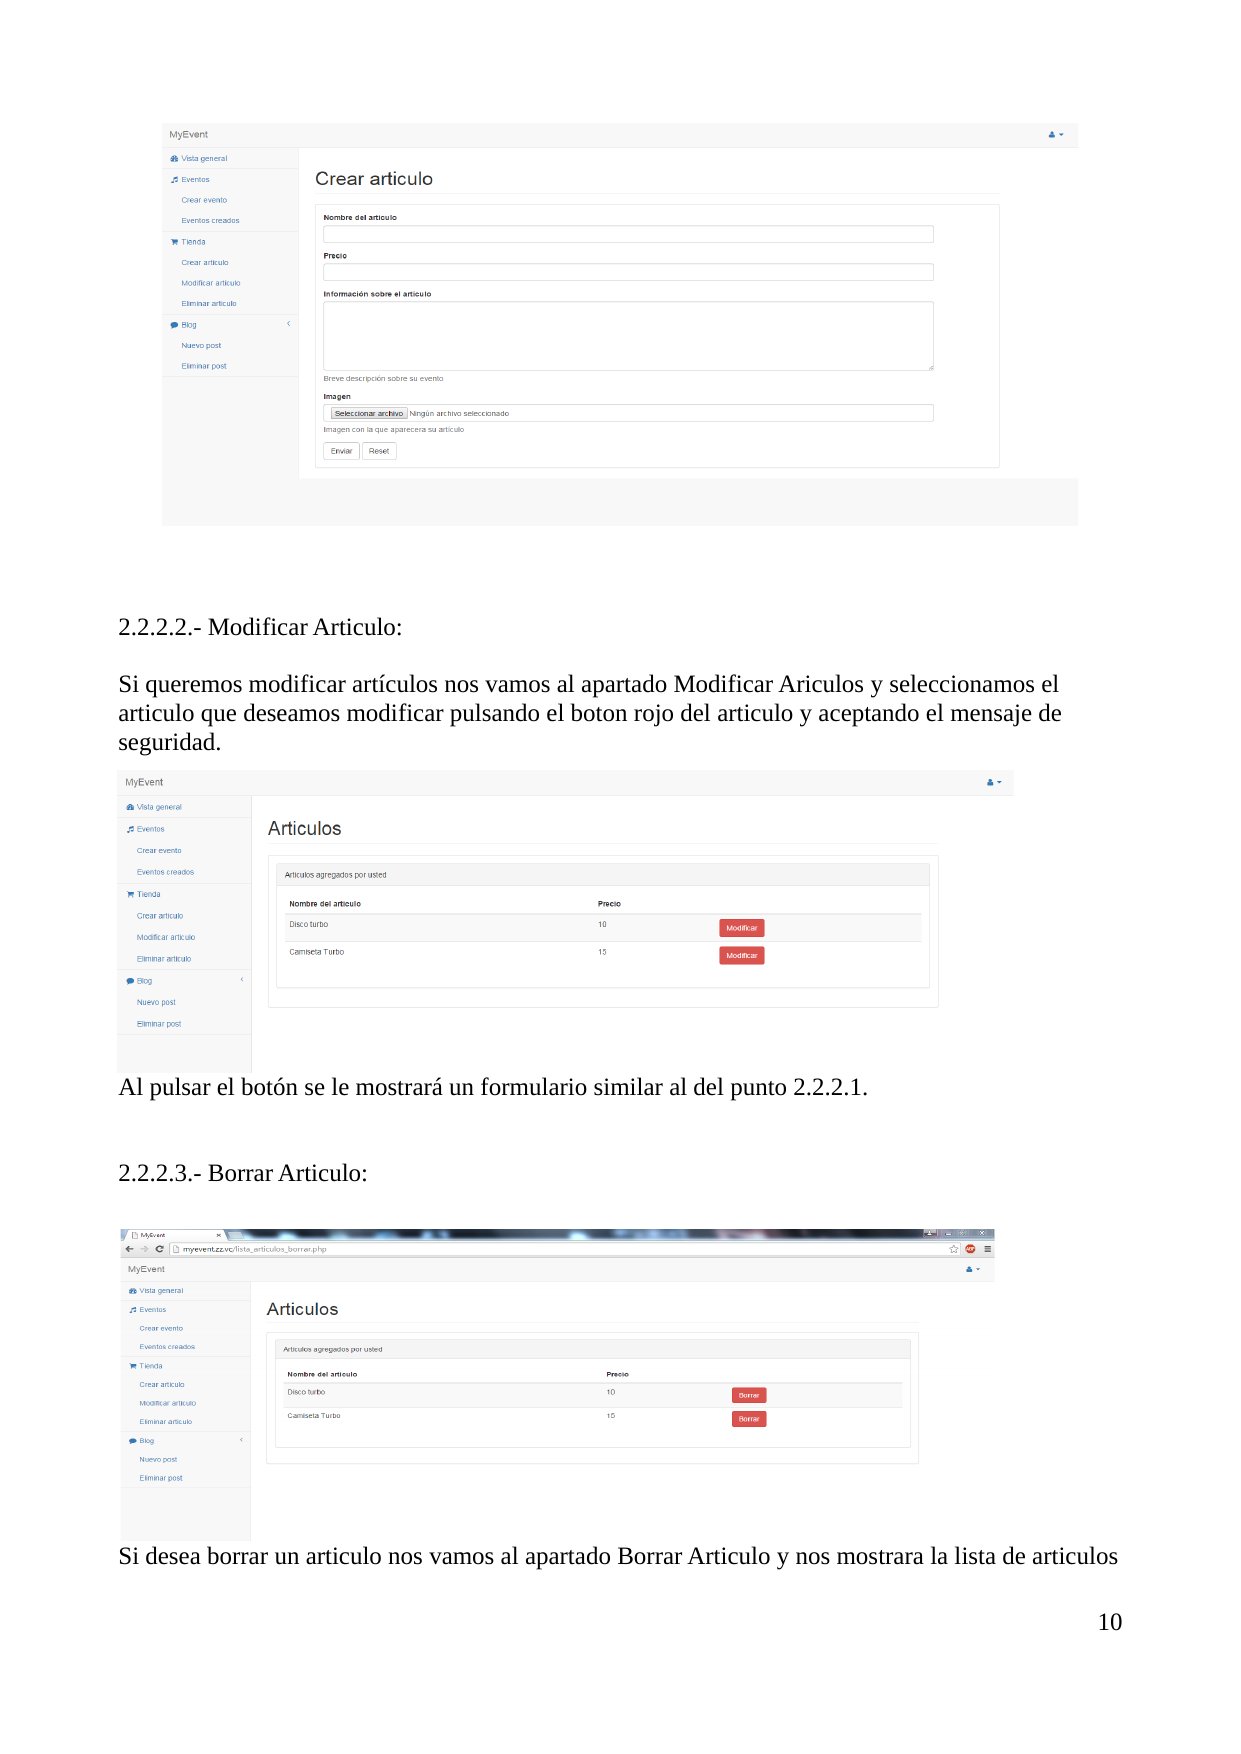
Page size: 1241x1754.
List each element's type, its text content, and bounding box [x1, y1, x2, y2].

text Si queremos modificar artículos nos vamos al apartado Modificar Ariculos y seleccionamos el articulo que deseamos modificar pulsando el boton rojo del articulo y aceptando el mensaje de seguridad. [118, 669, 1122, 756]
text 2.2.2.2.- Modificar Articulo: [118, 612, 1122, 641]
text Si desea borrar un articulo nos vamos al apartado Borrar Articulo y nos mostrara la lista de articulos [118, 1216, 1122, 1569]
picture [161, 123, 1079, 526]
picture [120, 1229, 995, 1541]
picture [117, 770, 1014, 1073]
text Al pulsar el botón se le mostrará un formulario similar al del punto 2.2.2.1. [118, 756, 1122, 1101]
text 2.2.2.3.- Borrar Articulo: [118, 1158, 1122, 1187]
